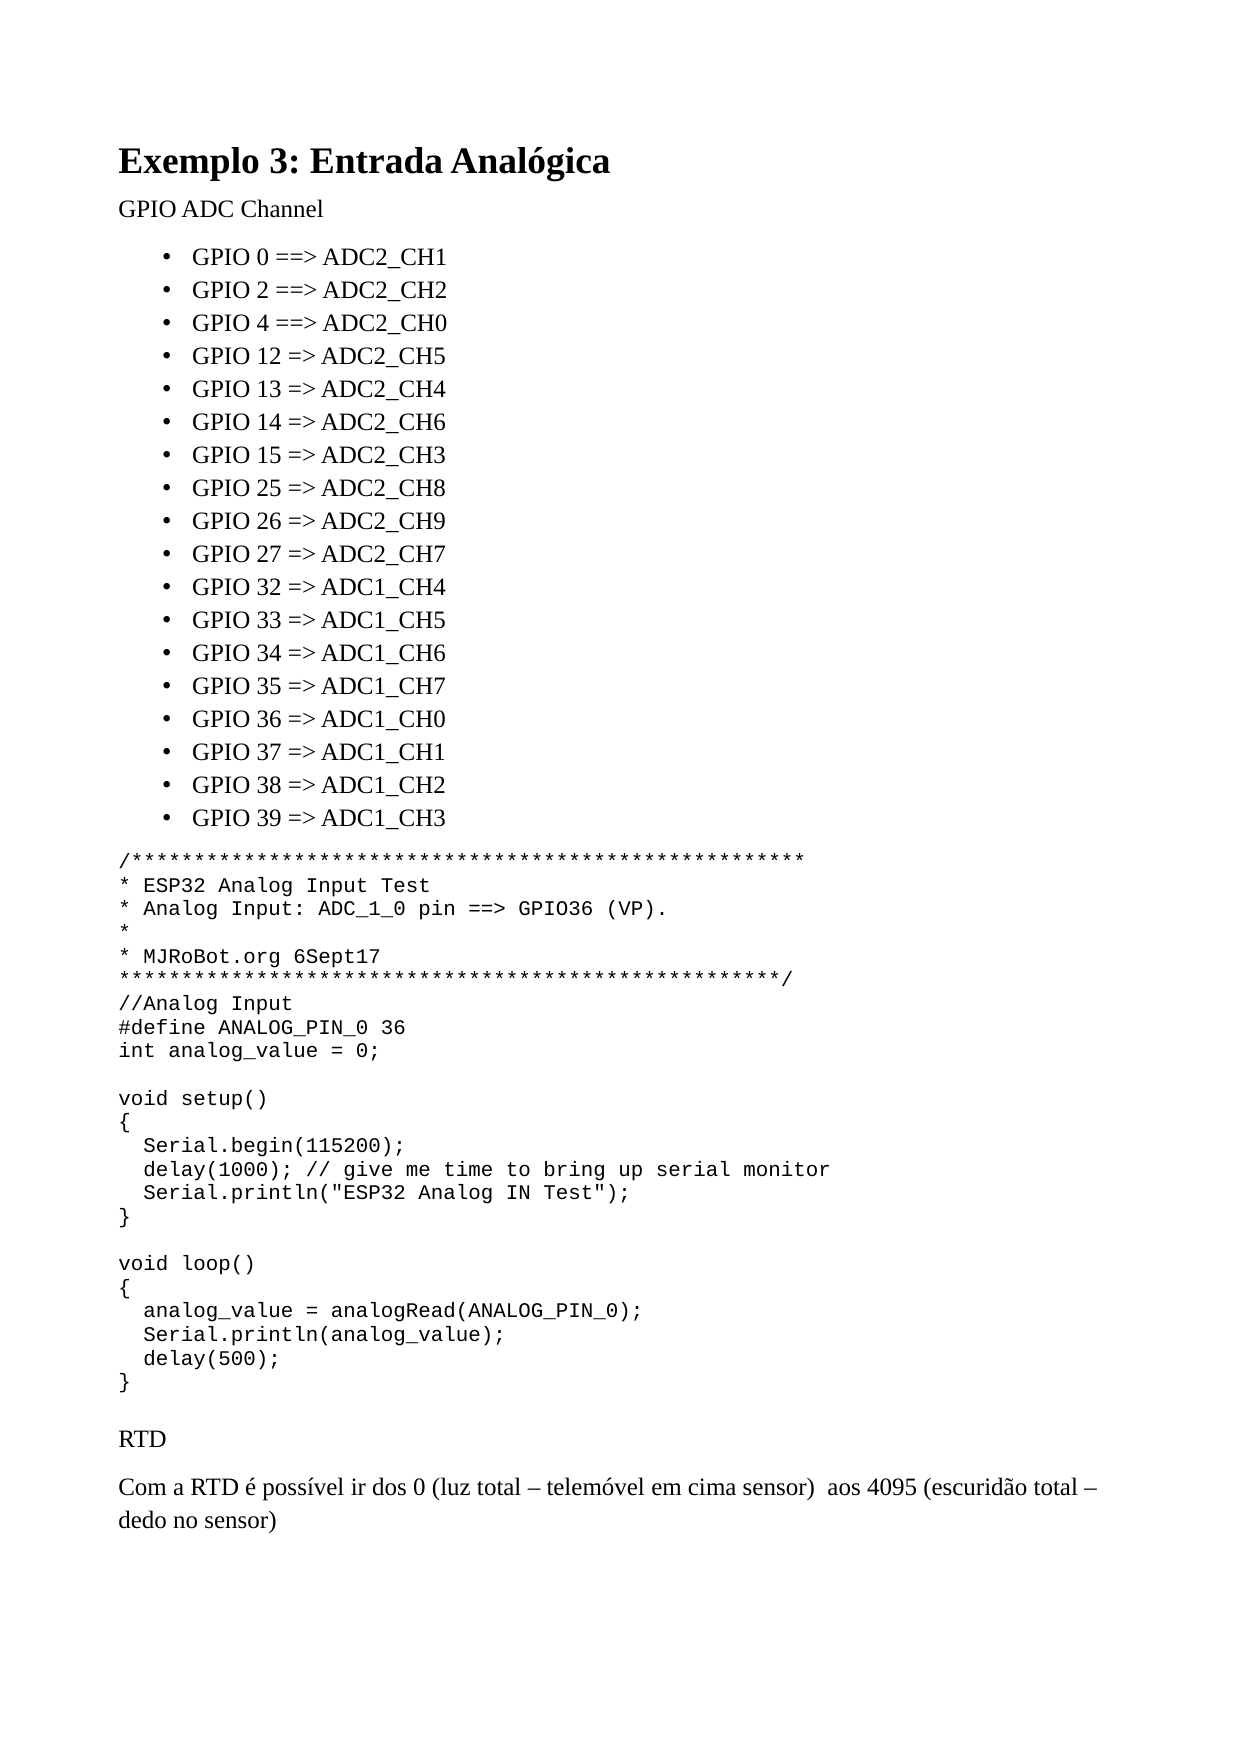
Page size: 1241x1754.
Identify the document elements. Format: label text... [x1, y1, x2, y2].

list GPIO 27 => ADC2_CH7 [162, 539, 1122, 568]
list GPIO 13 => ADC2_CH4 [162, 374, 1122, 403]
list GPIO 0 ==> ADC2_CH1 [162, 242, 1122, 271]
text * Analog Input: ADC_1_0 pin ==> GPIO36 (VP). [118, 898, 1122, 922]
text { [118, 1111, 1122, 1135]
text GPIO ADC Channel [118, 194, 1122, 223]
list GPIO 12 => ADC2_CH5 [162, 341, 1122, 370]
text //Analog Input [118, 993, 1122, 1017]
list GPIO 35 => ADC1_CH7 [162, 671, 1122, 700]
list GPIO 38 => ADC1_CH2 [162, 771, 1122, 799]
text } [118, 1371, 1122, 1395]
text void loop() [118, 1253, 1122, 1277]
list GPIO 36 => ADC1_CH0 [162, 704, 1122, 733]
list GPIO 37 => ADC1_CH1 [162, 737, 1122, 766]
list GPIO 32 => ADC1_CH4 [162, 572, 1122, 601]
list GPIO 4 ==> ADC2_CH0 [162, 308, 1122, 337]
list GPIO 39 => ADC1_CH3 [162, 803, 1122, 832]
text analog_value = analogRead(ANALOG_PIN_0); [118, 1300, 1122, 1324]
list GPIO 26 => ADC2_CH9 [162, 506, 1122, 535]
text delay(500); [118, 1348, 1122, 1371]
list GPIO 34 => ADC1_CH6 [162, 638, 1122, 667]
text int analog_value = 0; [118, 1040, 1122, 1064]
text Serial.println("ESP32 Analog IN Test"); [118, 1182, 1122, 1206]
text * ESP32 Analog Input Test [118, 875, 1122, 898]
text RTD [118, 1424, 1122, 1453]
text delay(1000); // give me time to bring up serial monitor [118, 1158, 1122, 1182]
text Com a RTD é possível ir dos 0 (luz total – telemóvel em cima sensor) aos 4095 (escuridão total – dedo no sensor) [118, 1472, 1122, 1534]
text void setup() [118, 1088, 1122, 1111]
list GPIO 33 => ADC1_CH5 [162, 605, 1122, 634]
list GPIO 25 => ADC2_CH8 [162, 473, 1122, 502]
text * MJRoBot.org 6Sept17 [118, 946, 1122, 969]
text /****************************************************** [118, 851, 1122, 875]
text Serial.println(analog_value); [118, 1324, 1122, 1348]
subtitle Exemplo 3: Entrada Analógica [118, 139, 1122, 182]
list GPIO 15 => ADC2_CH3 [162, 440, 1122, 469]
list GPIO 14 => ADC2_CH6 [162, 407, 1122, 436]
text *****************************************************/ [118, 969, 1122, 993]
text } [118, 1206, 1122, 1229]
text Serial.begin(115200); [118, 1135, 1122, 1158]
text * [118, 922, 1122, 946]
list GPIO 2 ==> ADC2_CH2 [162, 275, 1122, 304]
text { [118, 1277, 1122, 1300]
text #define ANALOG_PIN_0 36 [118, 1017, 1122, 1040]
